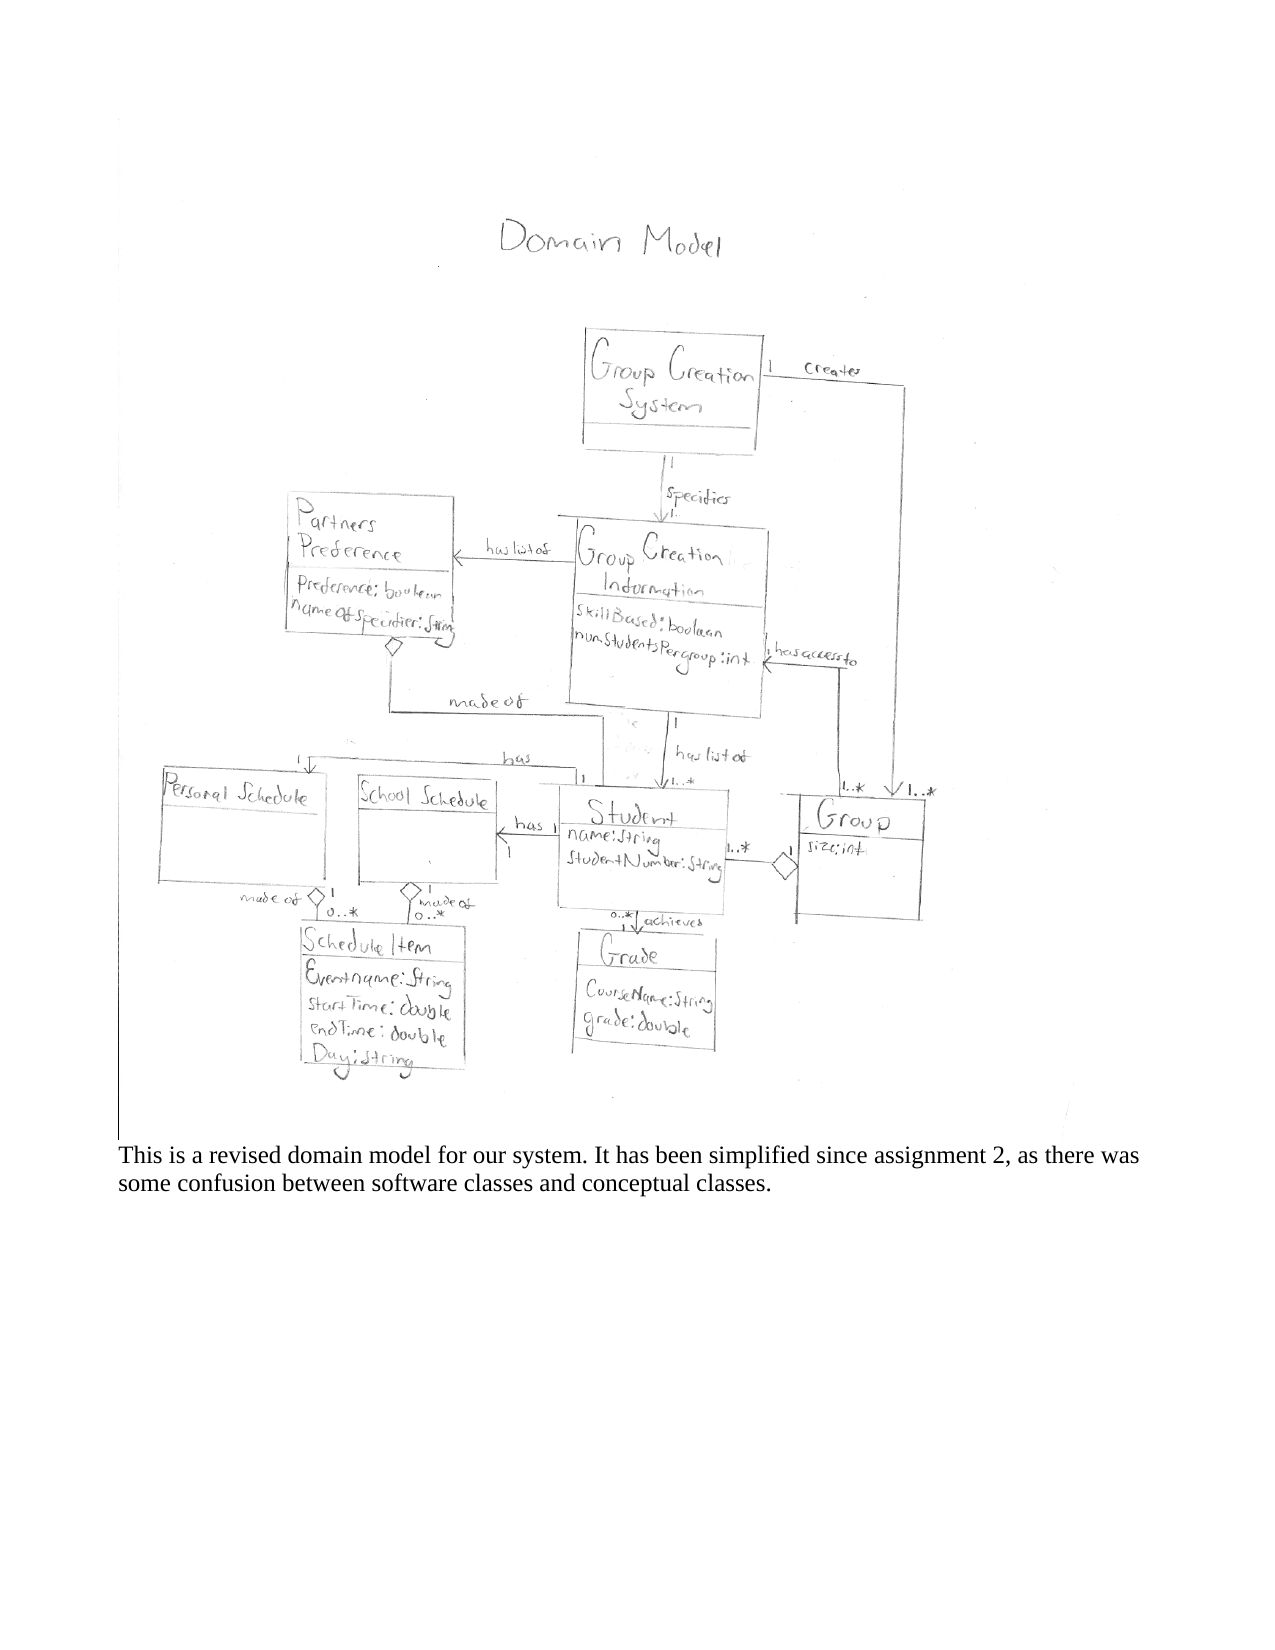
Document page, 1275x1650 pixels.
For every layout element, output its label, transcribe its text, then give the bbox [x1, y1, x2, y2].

text This is a revised domain model for our system. It has been simplified since assignment 2, as there was some confusion between software classes and conceptual classes. [118, 1140, 1157, 1197]
picture [118, 118, 1157, 1140]
